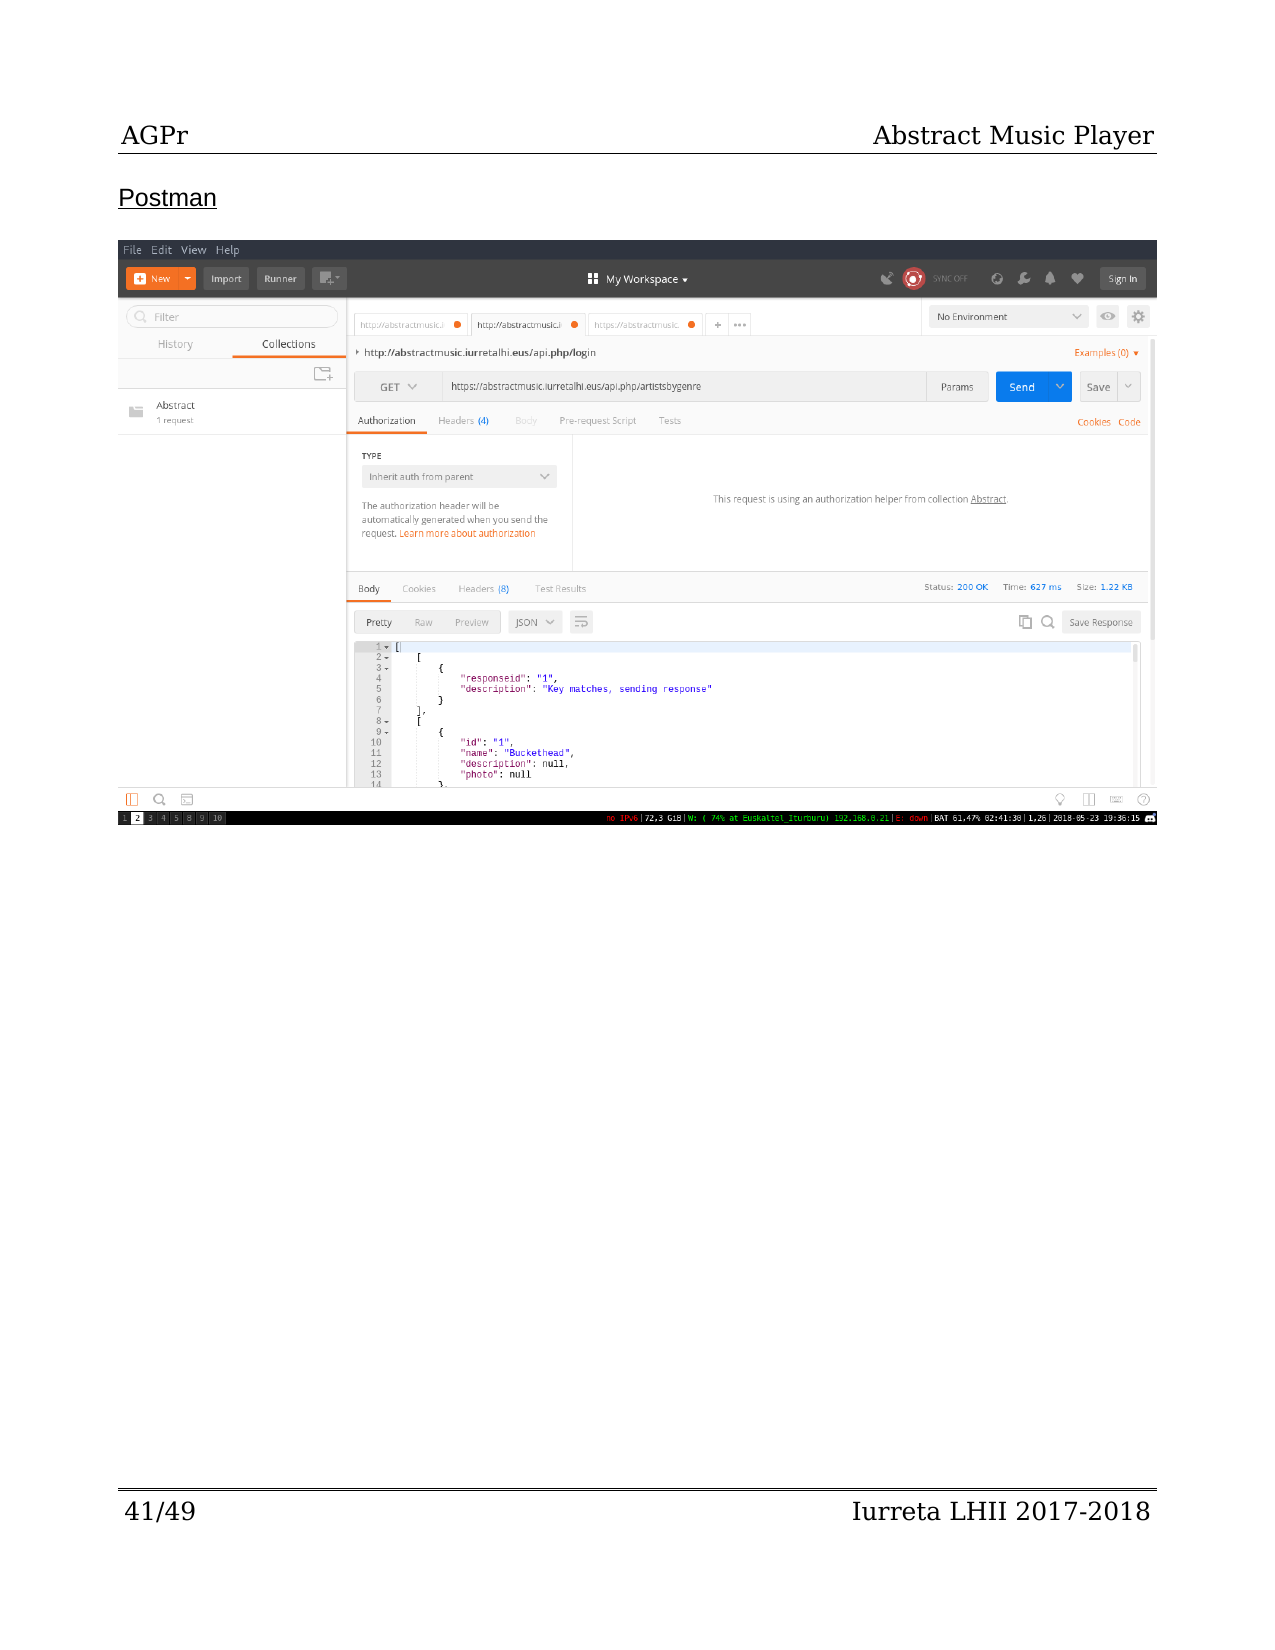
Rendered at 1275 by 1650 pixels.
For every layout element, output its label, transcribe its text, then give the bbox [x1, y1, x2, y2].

picture [118, 240, 1157, 825]
text Postman [118, 183, 1157, 211]
